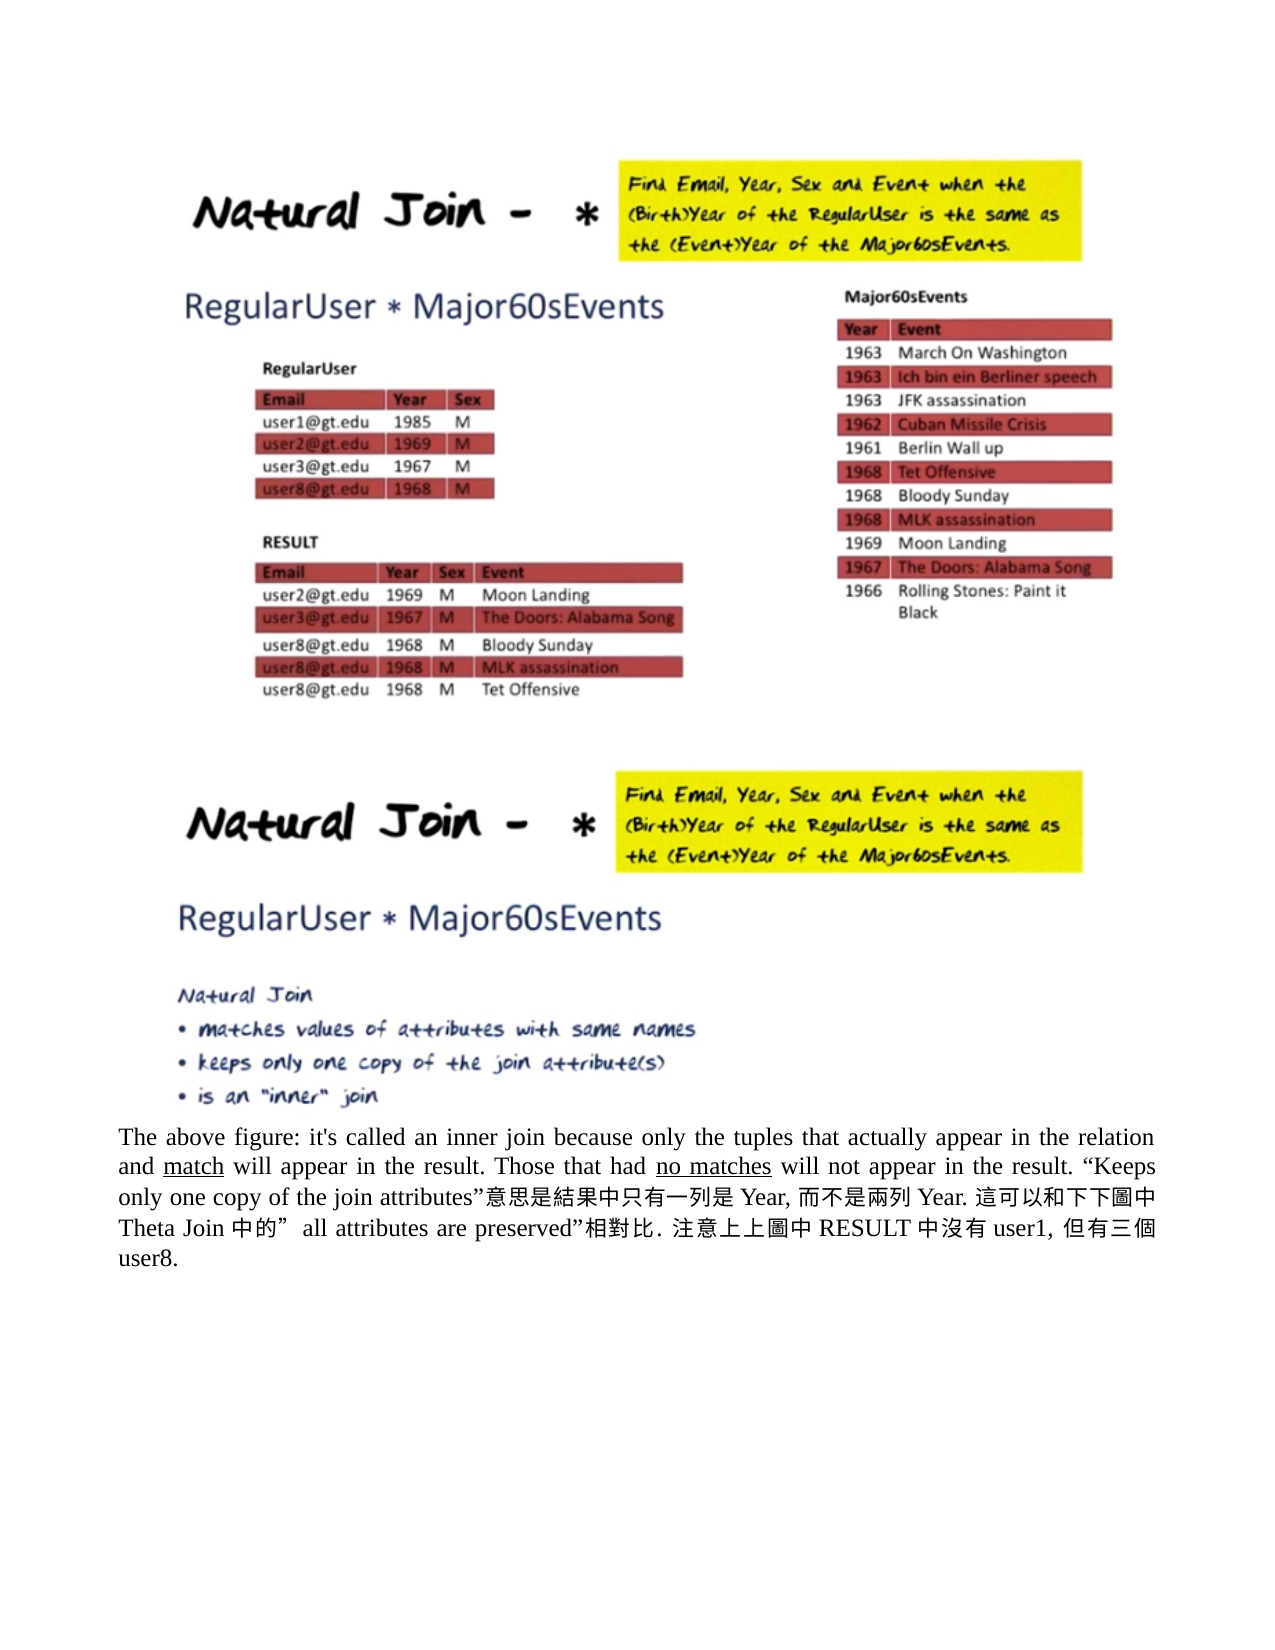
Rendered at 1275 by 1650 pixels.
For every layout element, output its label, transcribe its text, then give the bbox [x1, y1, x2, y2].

text The above figure: it's called an inner join because only the tuples that actually appear in the relation and match will appear in the result. Those that had no matches will not appear in the result. “Keeps only one copy of the join attributes”意思是結果中只有一列是Year, 而不是兩列Year. 這可以和下下圖中Theta Join中的”all attributes are preserved”相對比. 注意上上圖中RESULT中沒有user1, 但有三個user8. [118, 1122, 1157, 1272]
picture [118, 762, 1157, 1122]
picture [118, 146, 1157, 706]
